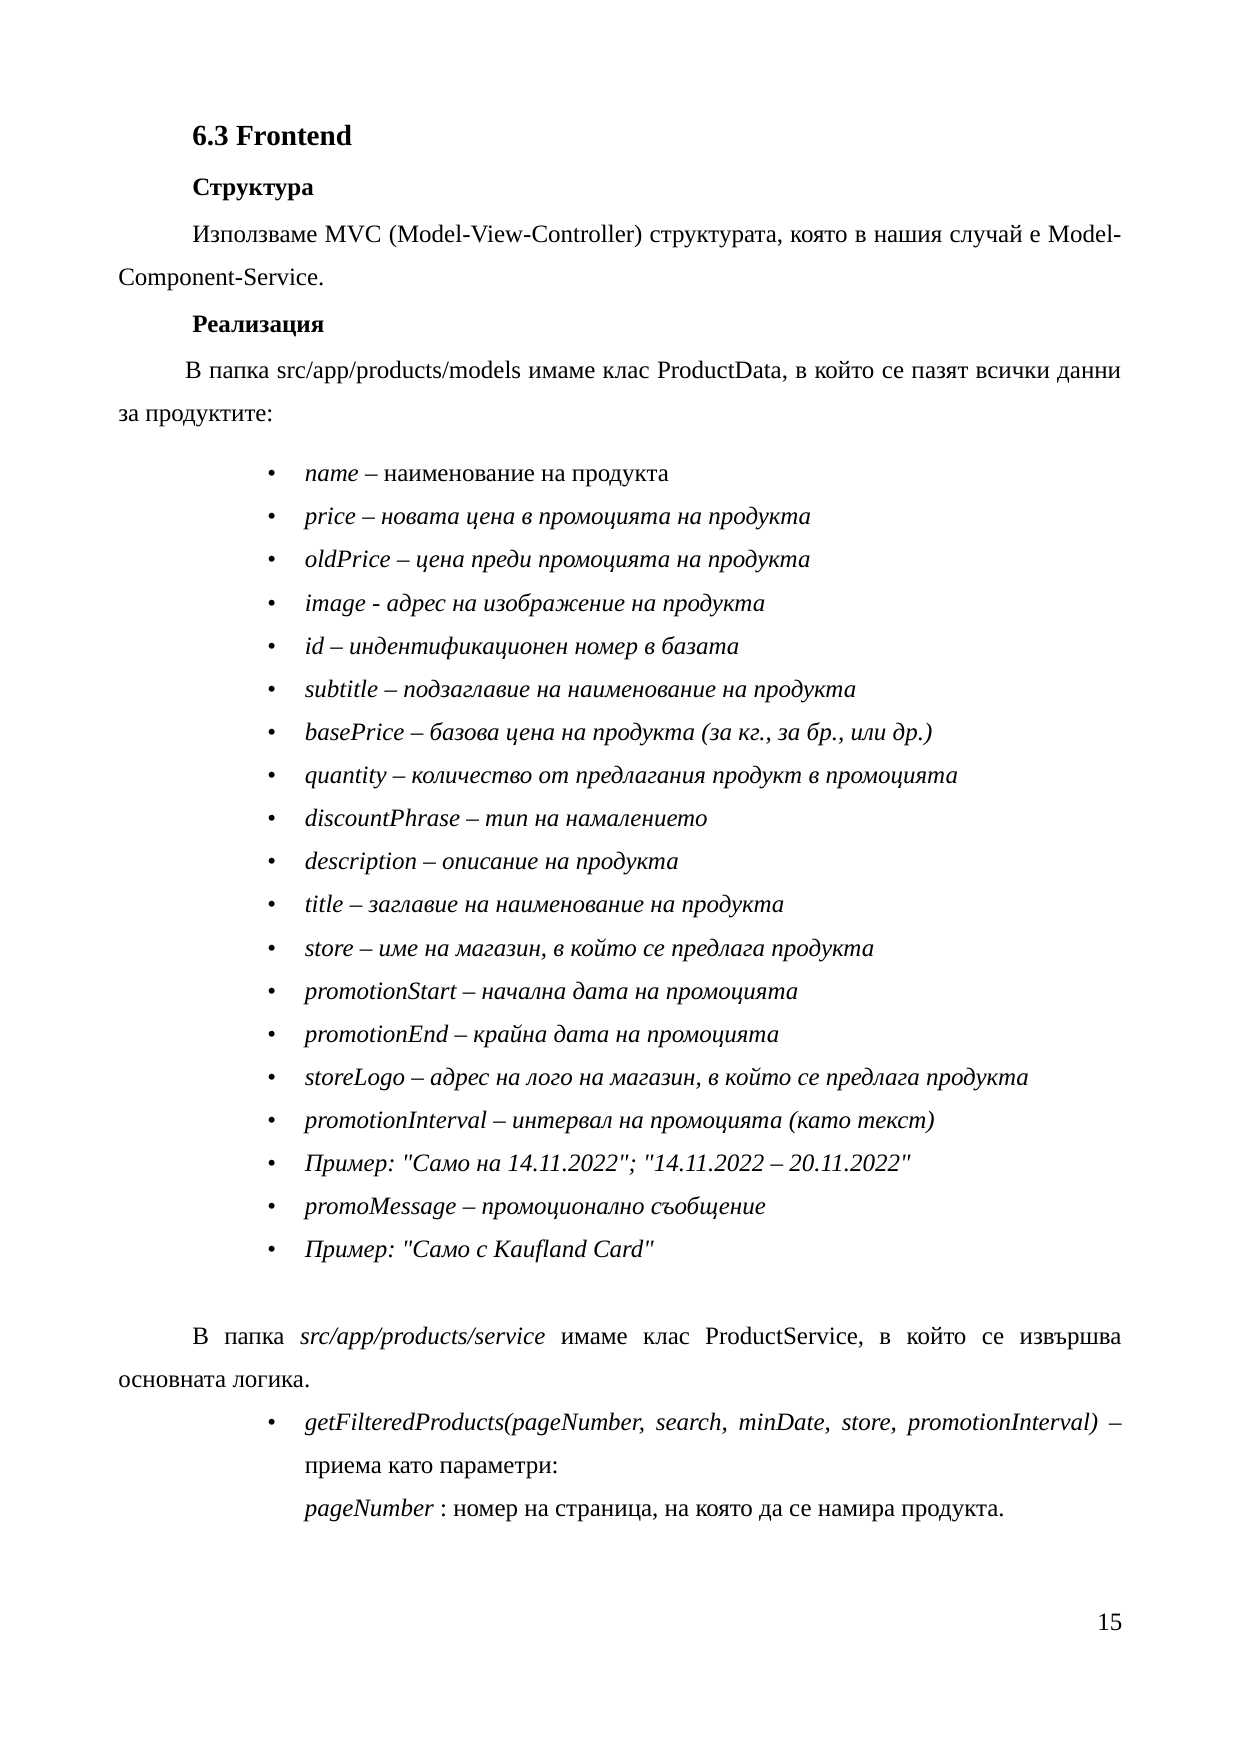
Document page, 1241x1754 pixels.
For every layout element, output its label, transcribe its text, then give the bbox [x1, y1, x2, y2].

list subtitle – подзаглавие на наименование на продукта [267, 674, 1122, 703]
list Структура [118, 168, 1122, 202]
list getFilteredProducts(pageNumber, search, minDate, store, promotionInterval) – приема като параметри: [267, 1407, 1122, 1479]
list oldPrice – цена преди промоцията на продукта [267, 544, 1122, 573]
list title – заглавие на наименование на продукта [267, 889, 1122, 918]
list Използваме MVC (Model-View-Controller) структурата, която в нашия случай е Model-Component-Service. [118, 219, 1122, 291]
list 6.3 Frontend [118, 118, 1122, 152]
list promotionInterval – интервал на промоцията (като текст) [267, 1105, 1122, 1134]
list pageNumber : номер на страница, на която да се намира продукта. [267, 1493, 1122, 1522]
list storeLogo – адрес на лого на магазин, в който се предлага продукта [267, 1062, 1122, 1091]
list image - адрес на изображение на продукта [267, 588, 1122, 616]
list id – индентификационен номер в базата [267, 631, 1122, 659]
list basePrice – базова цена на продукта (за кг., за бр., или др.) [267, 717, 1122, 746]
list promotionEnd – крайна дата на промоцията [267, 1019, 1122, 1048]
list promoMessage – промоционално съобщение [267, 1191, 1122, 1220]
list В папка src/app/products/models имаме клас ProductData, в който се пазят всички данни за продуктите: [118, 355, 1122, 427]
list price – новата цена в промоцията на продукта [267, 501, 1122, 530]
list quantity – количество от предлагания продукт в промоцията [267, 760, 1122, 789]
text В папка src/app/products/service имаме клас ProductService, в който се извършва основната логика. [118, 1321, 1122, 1393]
list discountPhrase – тип на намалението [267, 803, 1122, 832]
list promotionStart – начална дата на промоцията [267, 976, 1122, 1004]
list name – наименование на продукта [267, 458, 1122, 487]
list Пример: "Само с Kaufland Card" [267, 1234, 1122, 1263]
list description – описание на продукта [267, 846, 1122, 875]
list Пример: "Само на 14.11.2022"; "14.11.2022 – 20.11.2022" [267, 1148, 1122, 1177]
list store – име на магазин, в който се предлага продукта [267, 933, 1122, 961]
list Реализация [118, 305, 1122, 338]
